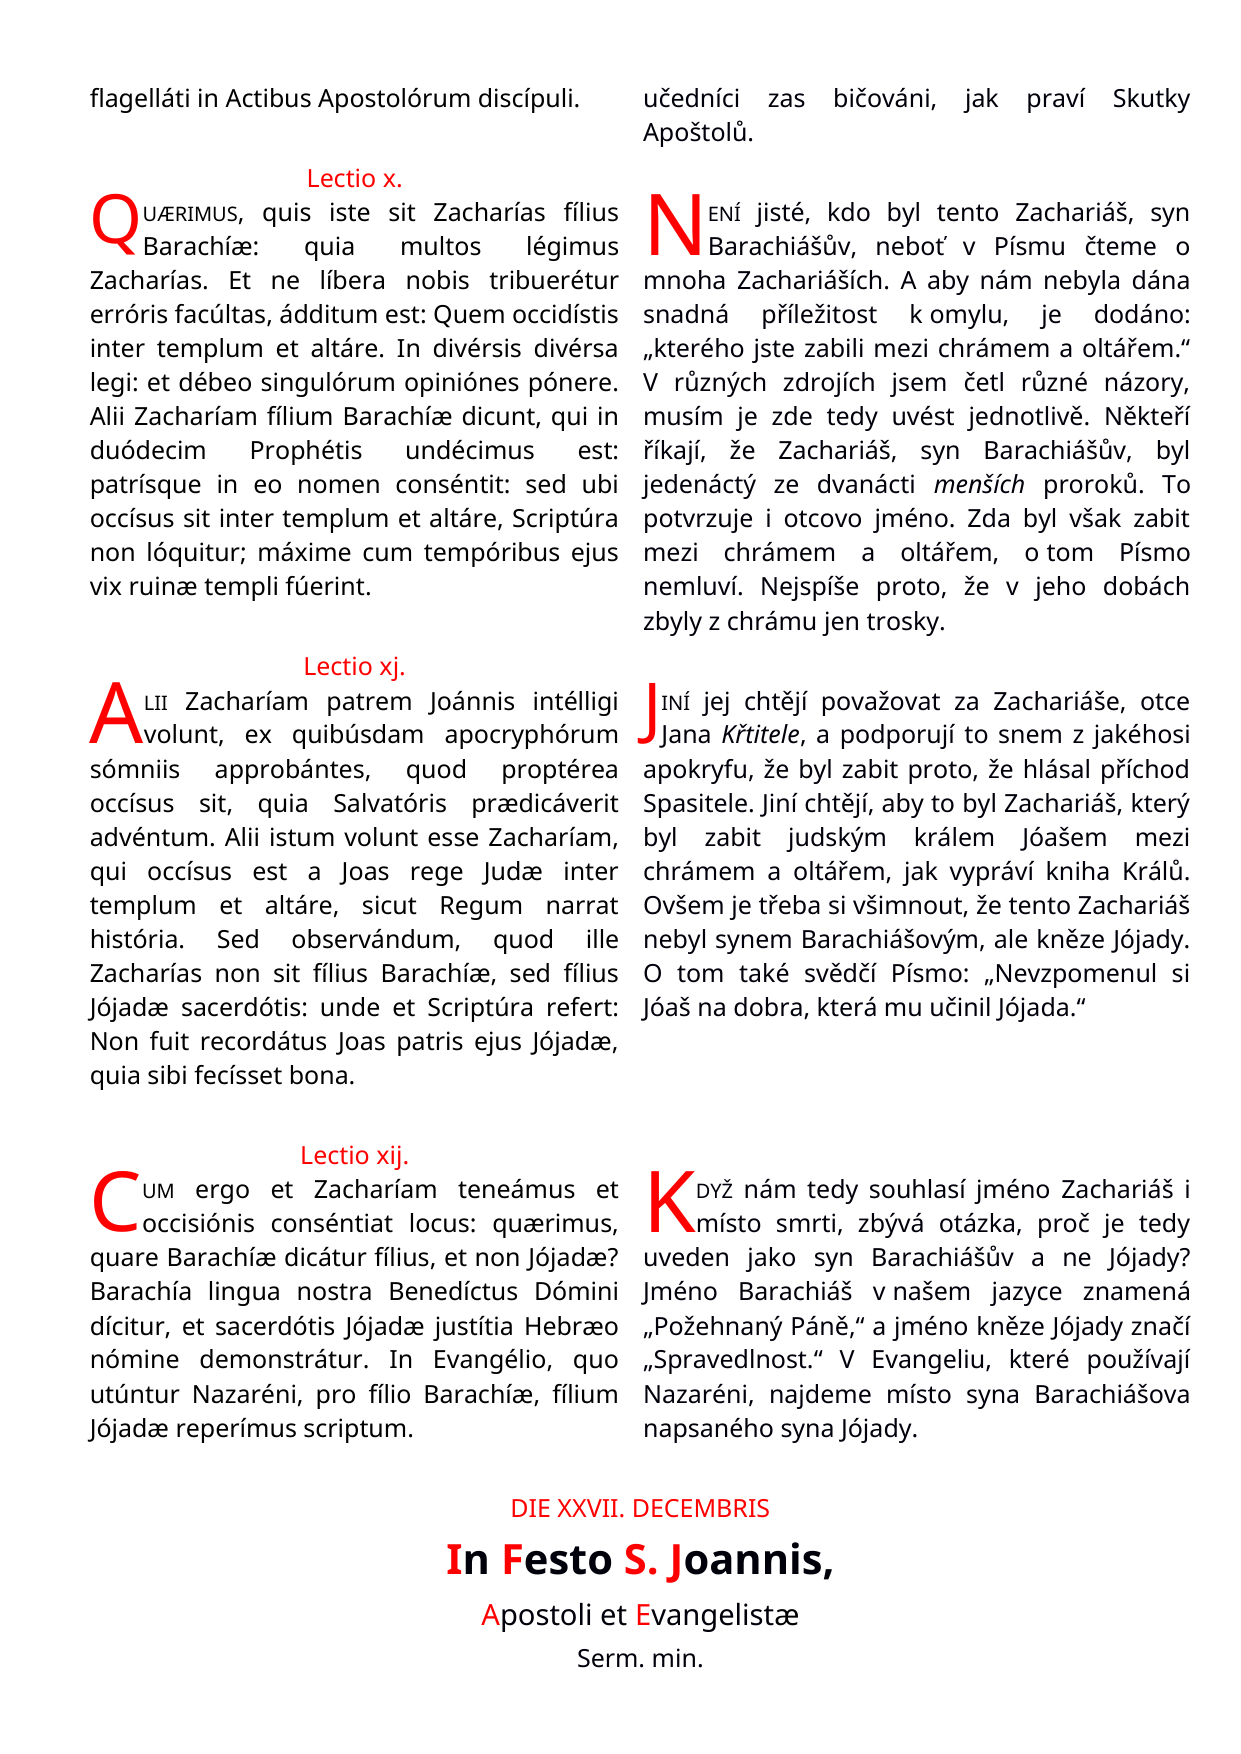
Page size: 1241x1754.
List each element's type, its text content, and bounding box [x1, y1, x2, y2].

table_cell Když nám tedy souhlasí jméno Zachariáš i místo smrti, zbývá otázka, proč je tedy uveden jako syn Barachiášův a ne Jójady? Jméno Barachiáš v našem jazyce znamená „Požehnaný Páně,“ a jméno kněze Jójady značí „Spravedlnost.“ V Evangeliu, které používají Nazaréni, najdeme místo syna Barachiášova napsaného syna Jójady. [631, 1132, 1203, 1484]
table_cell Lectio x. Quærimus, quis iste sit Zacharías fílius Barachíæ: quia multos légimus Zacharías. Et ne líbera nobis tribuerétur erróris facúltas, ádditum est: Quem occidístis inter templum et altáre. In divérsis divérsa legi: et débeo singulórum opiniónes pónere. Alii Zacharíam fílium Barachíæ dicunt, qui in duódecim Prophétis undécimus est: patrísque in eo nomen conséntit: sed ubi occísus sit inter templum et altáre, Scriptúra non lóquitur; máxime cum tempóribus ejus vix ruinæ templi fúerint. [78, 154, 631, 643]
table_cell In III. Nocturno Léctio sancti Evangélii secúndum Matthǽum. Lectio ix. Cap. 23. In illo témpore: Dicebat Jesus Scribis et Pharisæis: Ecce ego mitto ad vos Prophétas, et sapiéntes, et Scribas: et ex illis occidétis, et crucifigétis. Et réliqua. Homilía sancti Hierónymi Presbýteri. Lib. 4 Comm. in Cap. 23. Matthæi. Hoc quod antea dixerámus: Impléte mensúram patrum vestrórum; ad persónam Dómini pertinére, eo quod occidéndus esset ab eis, potest et ad discípulos ejus reférri, de quibus nunc dicit: Ecce ego mitto ad vos Prophétas, et sapiéntes, et Scribas. Simúlque obsérva, juxta Apóstolum scribéntem ad Corínthios, vária esse dona discipulórum Christi: alios Prophétas, qui ventúra prædícent: alios sapiéntes, qui novérunt quando débeant proférre sermónem: álios Scribas in lege doctíssimos, ex quibus lapidátus est Stéphanus, Paulus occísus, crucifíxus Petrus, flagelláti in Actibus Apostolórum discípuli. [78, 74, 631, 154]
table_cell Za onoho času, řekl Ježíš Zákoníkům a Farizeům: Hle, posílám k vám Proroky a mudrce a Zákoníky. A vy je zabíjíte a křižujete. A ostatní. Větu, kterou jsme před chvilkou slyšeli, „Dovršte činy svých otců,“ můžeme vztáhnout na osobu Páně, protože věděl, že jej Židé chtějí zabít. Můžeme ji také vztáhnout na jeho učedníky, o kterých teď říká: „Hle, posílám k vám Proroky, mudrce a Zákoníky.“ Také si všimněme, jak psal Apoštol Pavel v listu Korintským, že dary Kristových učedníků mohou být různé: někteří jsou Proroci, kteří dokážou předpovědět, co se stane, jiní mudrci, kteří vědí, kdy musejí promluvit a kázat, další jsou Zákoníci řádně vzdělaní v zákoně. Z těchto učedníků byl Štěpán ukamenován, Petr ukřižován, jiní učedníci zas bičováni, jak praví Skutky Apoštolů. [631, 74, 1203, 154]
table_cell Lectio xij. Cum ergo et Zacharíam teneámus et occisiónis conséntiat locus: quærimus, quare Barachíæ dicátur fílius, et non Jójadæ? Barachía lingua nostra Benedíctus Dómini dícitur, et sacerdótis Jójadæ justítia Hebræo nómine demonstrátur. In Evangélio, quo utúntur Nazaréni, pro fílio Barachíæ, fílium Jójadæ reperímus scriptum. [78, 1132, 631, 1484]
table_cell Lectio xj. Alii Zacharíam patrem Joánnis intélligi volunt, ex quibúsdam apocryphórum sómniis approbántes, quod proptérea occísus sit, quia Salvatóris prædicáverit advéntum. Alii istum volunt esse Zacharíam, qui occísus est a Joas rege Judæ inter templum et altáre, sicut Regum narrat história. Sed observándum, quod ille Zacharías non sit fílius Barachíæ, sed fílius Jójadæ sacerdótis: unde et Scriptúra refert: Non fuit recordátus Joas patris ejus Jójadæ, quia sibi fecísset bona. [78, 643, 631, 1132]
table_cell Není jisté, kdo byl tento Zachariáš, syn Barachiášův, neboť v Písmu čteme o mnoha Zachariáších. A aby nám nebyla dána snadná příležitost k omylu, je dodáno: „kterého jste zabili mezi chrámem a oltářem.“ V různých zdrojích jsem četl různé názory, musím je zde tedy uvést jednotlivě. Někteří říkají, že Zachariáš, syn Barachiášův, byl jedenáctý ze dvanácti menších proroků. To potvrzuje i otcovo jméno. Zda byl však zabit mezi chrámem a oltářem, o tom Písmo nemluví. Nejspíše proto, že v jeho dobách zbyly z chrámu jen trosky. [631, 154, 1203, 643]
table_cell DIE XXVII. DECEMBRIS In Festo S. Joannis, Apostoli et Evangelistæ Serm. min. [78, 1484, 1203, 1680]
table_cell Jiní jej chtějí považovat za Zachariáše, otce Jana Křtitele, a podporují to snem z jakéhosi apokryfu, že byl zabit proto, že hlásal příchod Spasitele. Jiní chtějí, aby to byl Zachariáš, který byl zabit judským králem Jóašem mezi chrámem a oltářem, jak vypráví kniha Králů. Ovšem je třeba si všimnout, že tento Zachariáš nebyl synem Barachiášovým, ale kněze Jójady. O tom také svědčí Písmo: „Nevzpomenul si Jóaš na dobra, která mu učinil Jójada.“ [631, 643, 1203, 1132]
